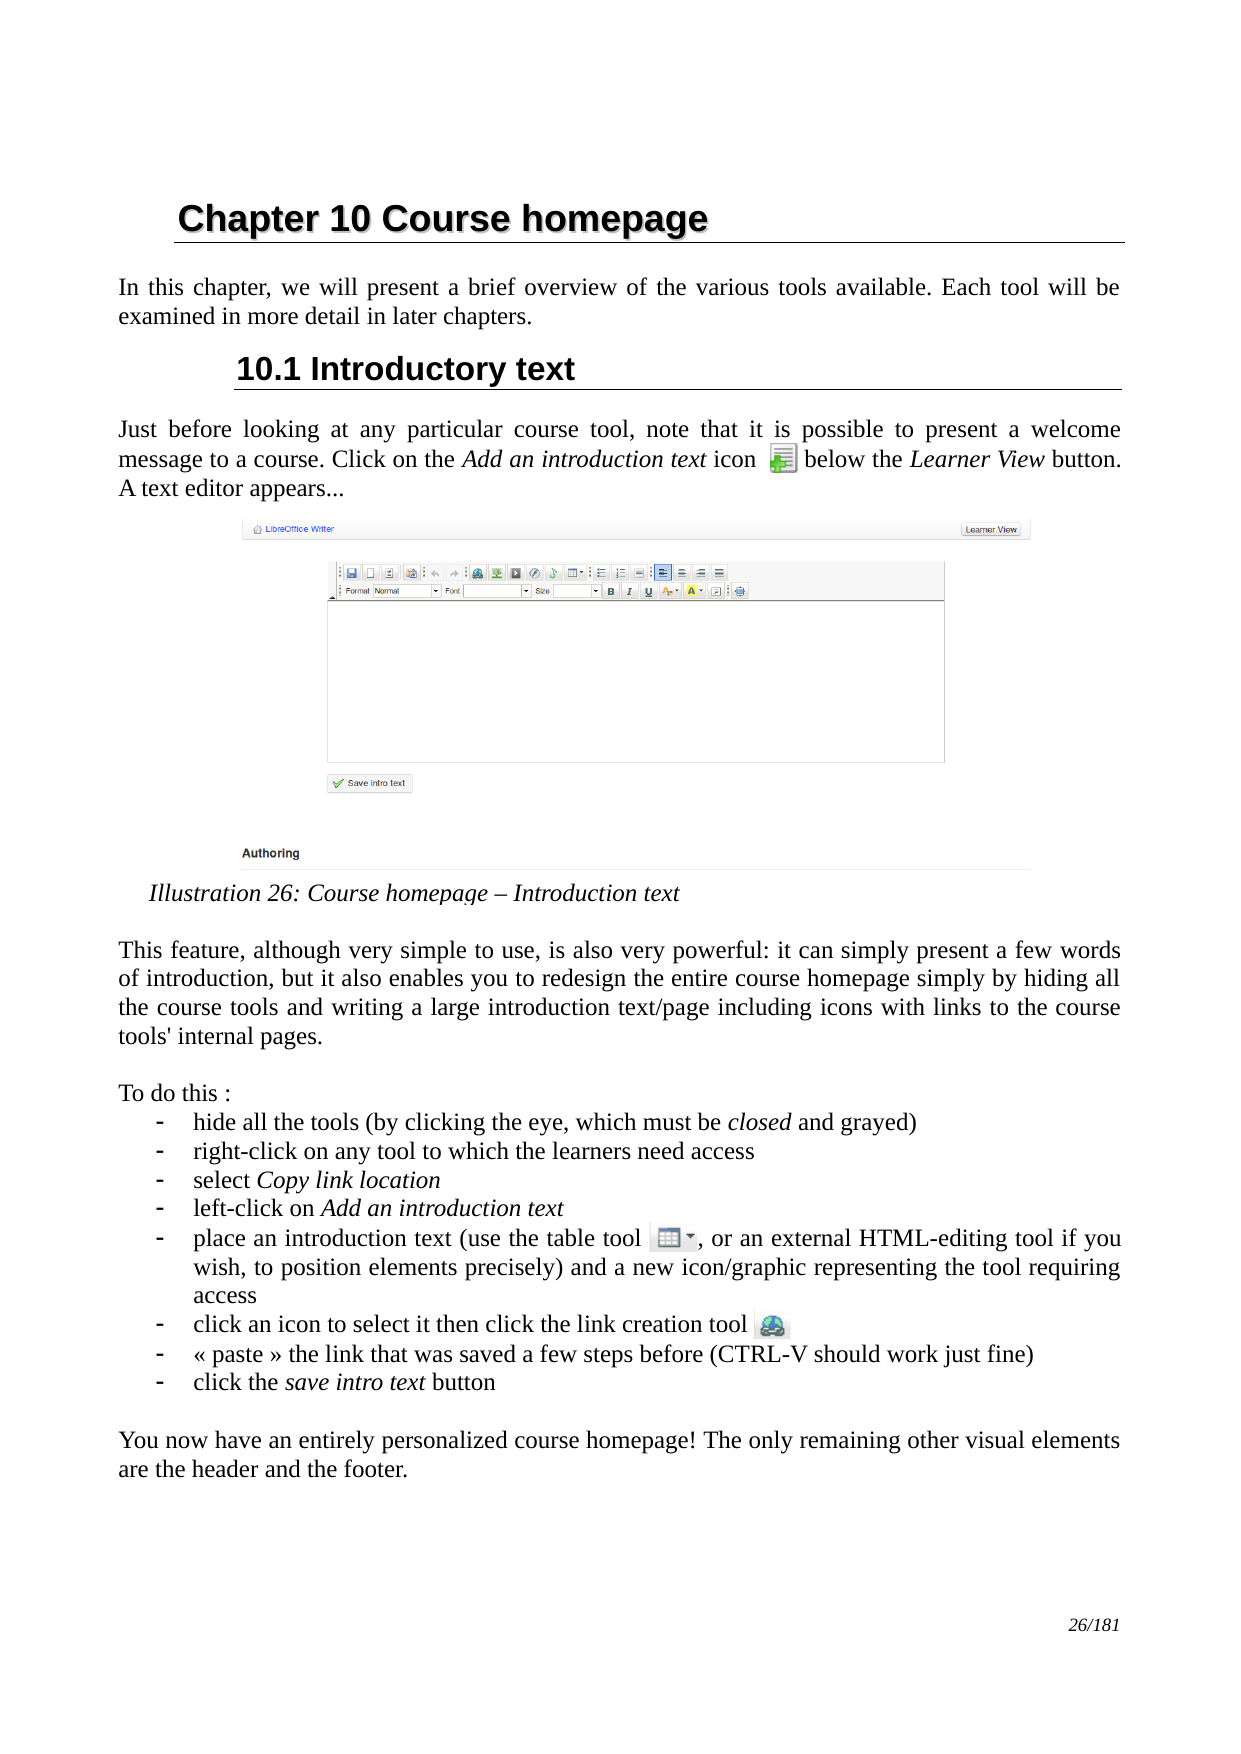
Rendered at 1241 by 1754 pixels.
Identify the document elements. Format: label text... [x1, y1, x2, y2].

text In this chapter, we will present a brief overview of the various tools available. Each tool will be examined in more detail in later chapters. [118, 272, 1122, 330]
text To do this : [118, 1078, 1122, 1107]
picture [220, 519, 1039, 878]
list « paste » the link that was saved a few steps before (CTRL-V should work just fine) [156, 1339, 1122, 1367]
list select Copy link location [156, 1165, 1122, 1193]
list place an introduction text (use the table tool , or an external HTML-editing tool if you wish, to position elements precisely) and a new icon/graphic representing the tool requiring access [156, 1222, 1122, 1309]
list hide all the tools (by clicking the eye, which must be closed and grayed) [156, 1107, 1122, 1136]
list left-click on Add an introduction text [156, 1193, 1122, 1222]
list click the save intro text button [156, 1367, 1122, 1396]
picture [769, 443, 798, 473]
text Illustration 26: Course homepage – Introduction text [149, 532, 1091, 904]
text Just before looking at any particular course tool, note that it is possible to present a welcome message to a course. Click on the Add an introduction text icon below the Learner View button. A text editor appears... [118, 414, 1122, 502]
list [791, 1309, 1122, 1339]
picture [649, 1222, 698, 1252]
list right-click on any tool to which the learners need access [156, 1136, 1122, 1165]
picture [753, 1309, 791, 1339]
subtitle Course homepage [174, 193, 1125, 242]
text You now have an entirely personalized course homepage! The only remaining other visual elements are the header and the footer. [118, 1425, 1122, 1482]
text This feature, although very simple to use, is also very powerful: it can simply present a few words of introduction, but it also enables you to redesign the entire course homepage simply by hiding all the course tools and writing a large introduction text/page including icons with links to the course tools' internal pages. [118, 935, 1122, 1050]
list click an icon to select it then click the link creation tool [156, 1309, 753, 1339]
subtitle Introductory text [234, 349, 1122, 389]
